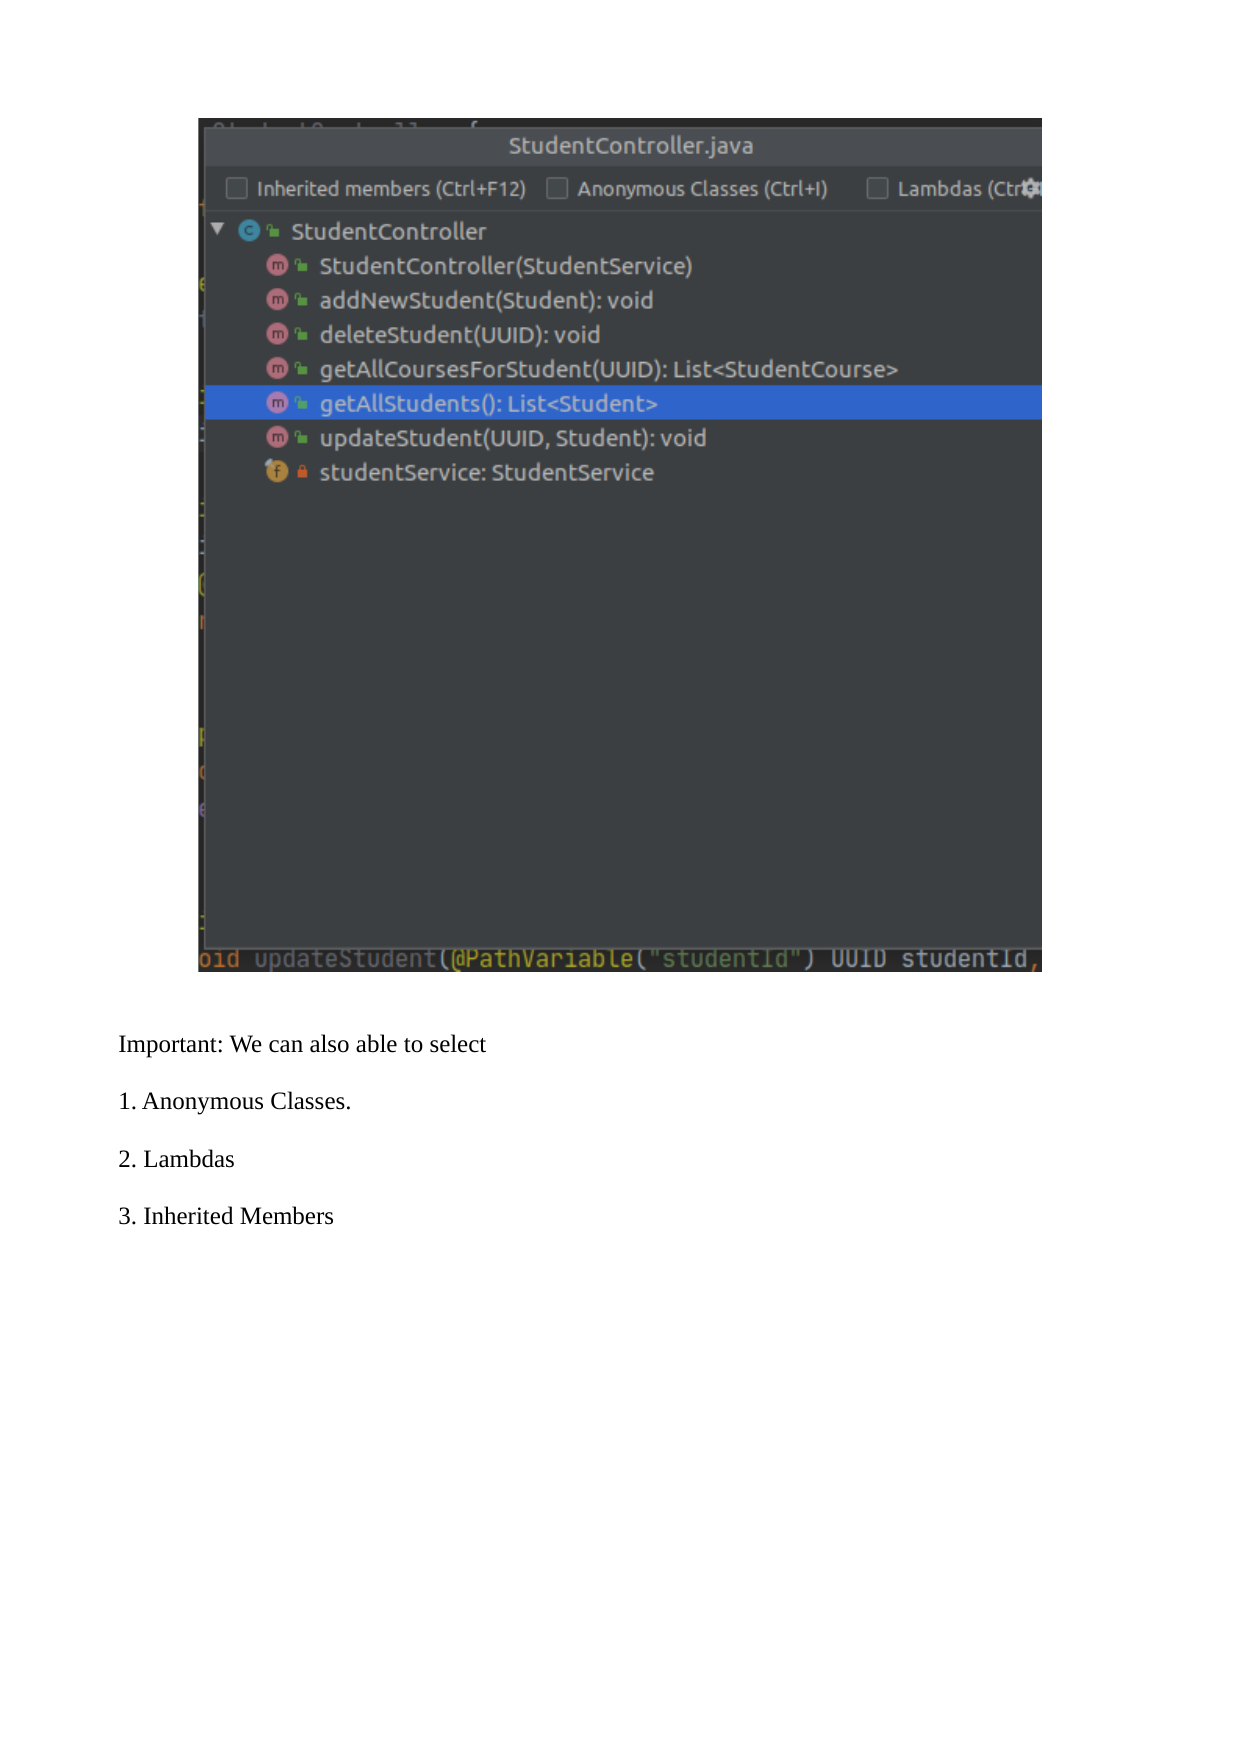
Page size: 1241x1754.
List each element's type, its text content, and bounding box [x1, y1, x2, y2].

text 1. Anonymous Classes. [118, 1086, 1122, 1115]
picture [198, 118, 1042, 972]
text 2. Lambdas [118, 1144, 1122, 1172]
text 3. Inherited Members [118, 1201, 1122, 1230]
text Important: We can also able to select [118, 1029, 1122, 1057]
